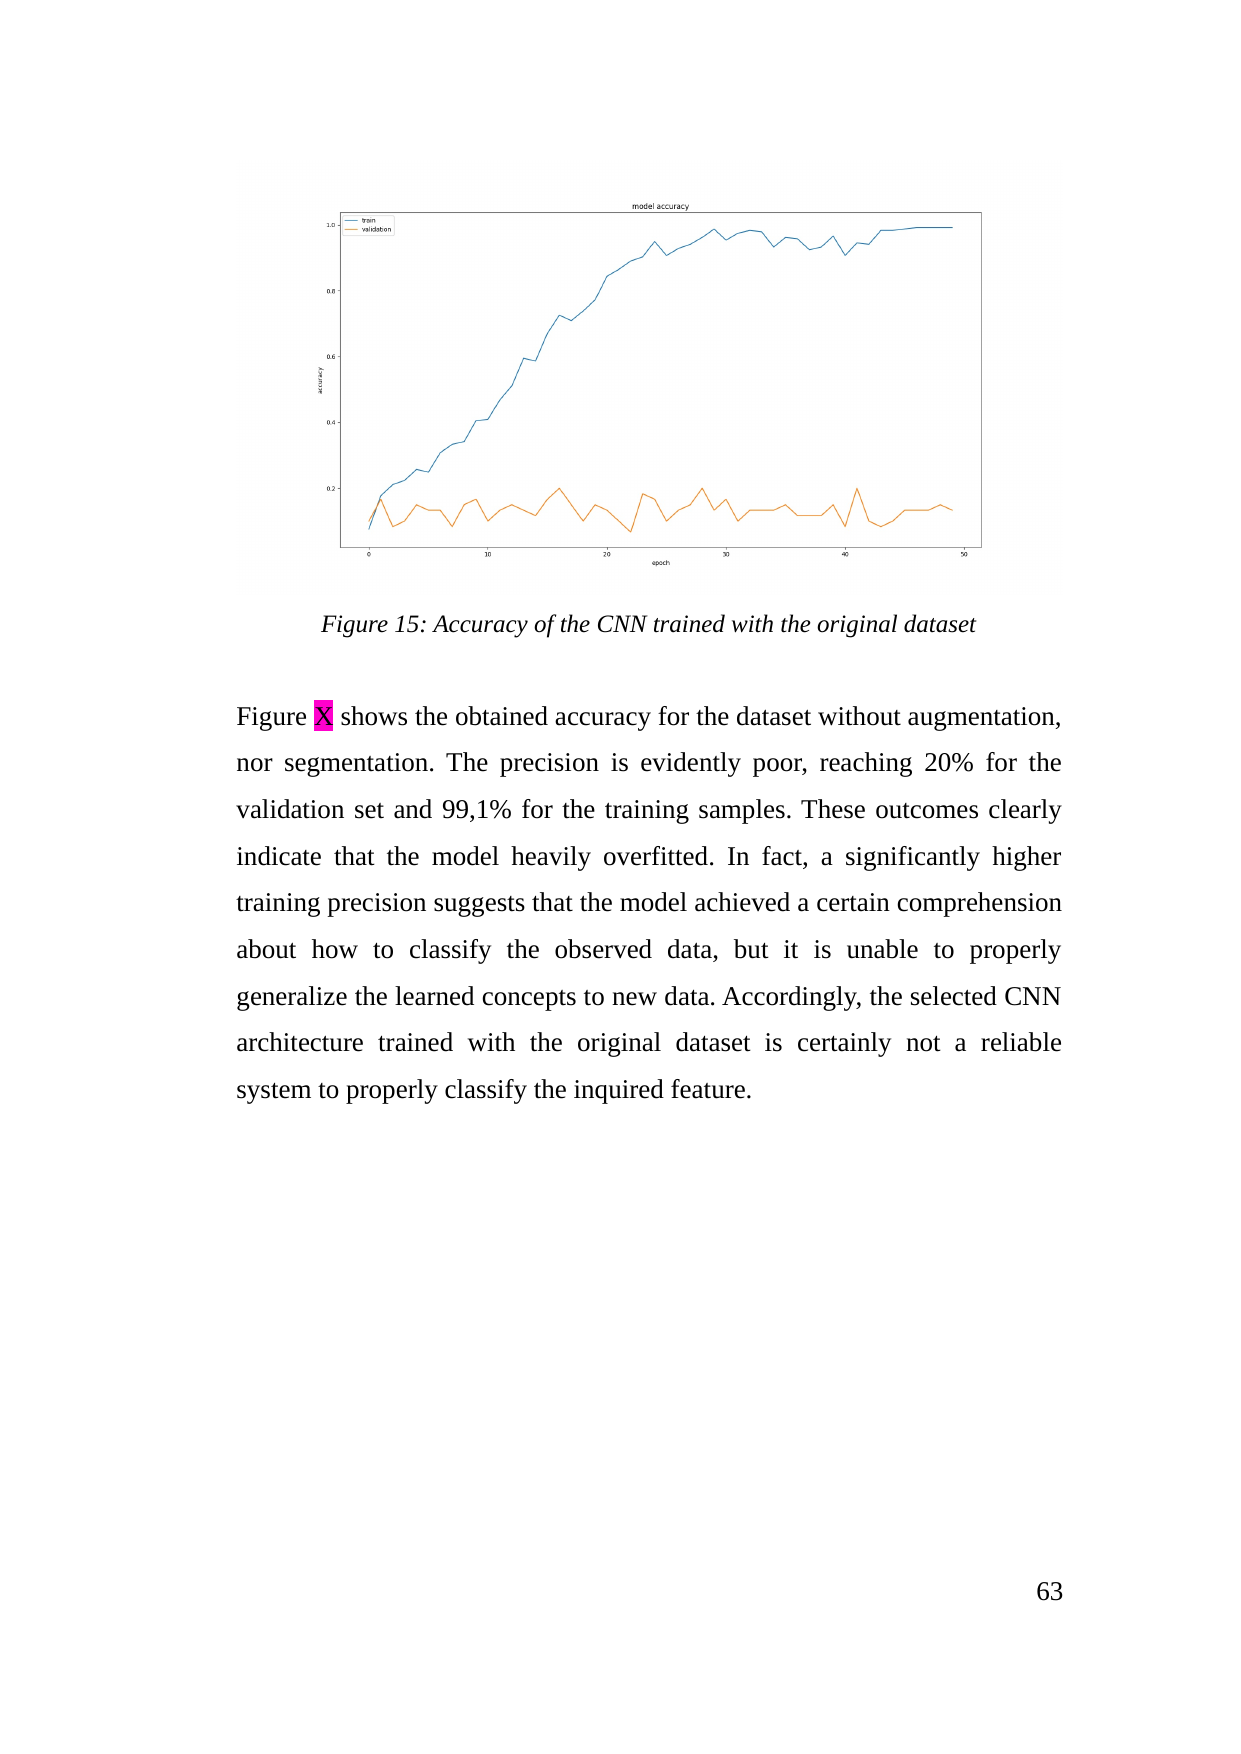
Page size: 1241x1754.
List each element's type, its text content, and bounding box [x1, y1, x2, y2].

text Figure X shows the obtained accuracy for the dataset without augmentation, nor segmentation. The precision is evidently poor, reaching 20% for the validation set and 99,1% for the training samples. These outcomes clearly indicate that the model heavily overfitted. In fact, a significantly higher training precision suggests that the model achieved a certain comprehension about how to classify the observed data, but it is unable to properly generalize the learned concepts to new data. Accordingly, the selected CNN architecture trained with the original dataset is certainly not a reliable system to properly classify the inquired feature. [236, 700, 1063, 1104]
text Figure 15: Accuracy of the CNN trained with the original dataset [236, 595, 1063, 638]
picture [236, 160, 1063, 595]
